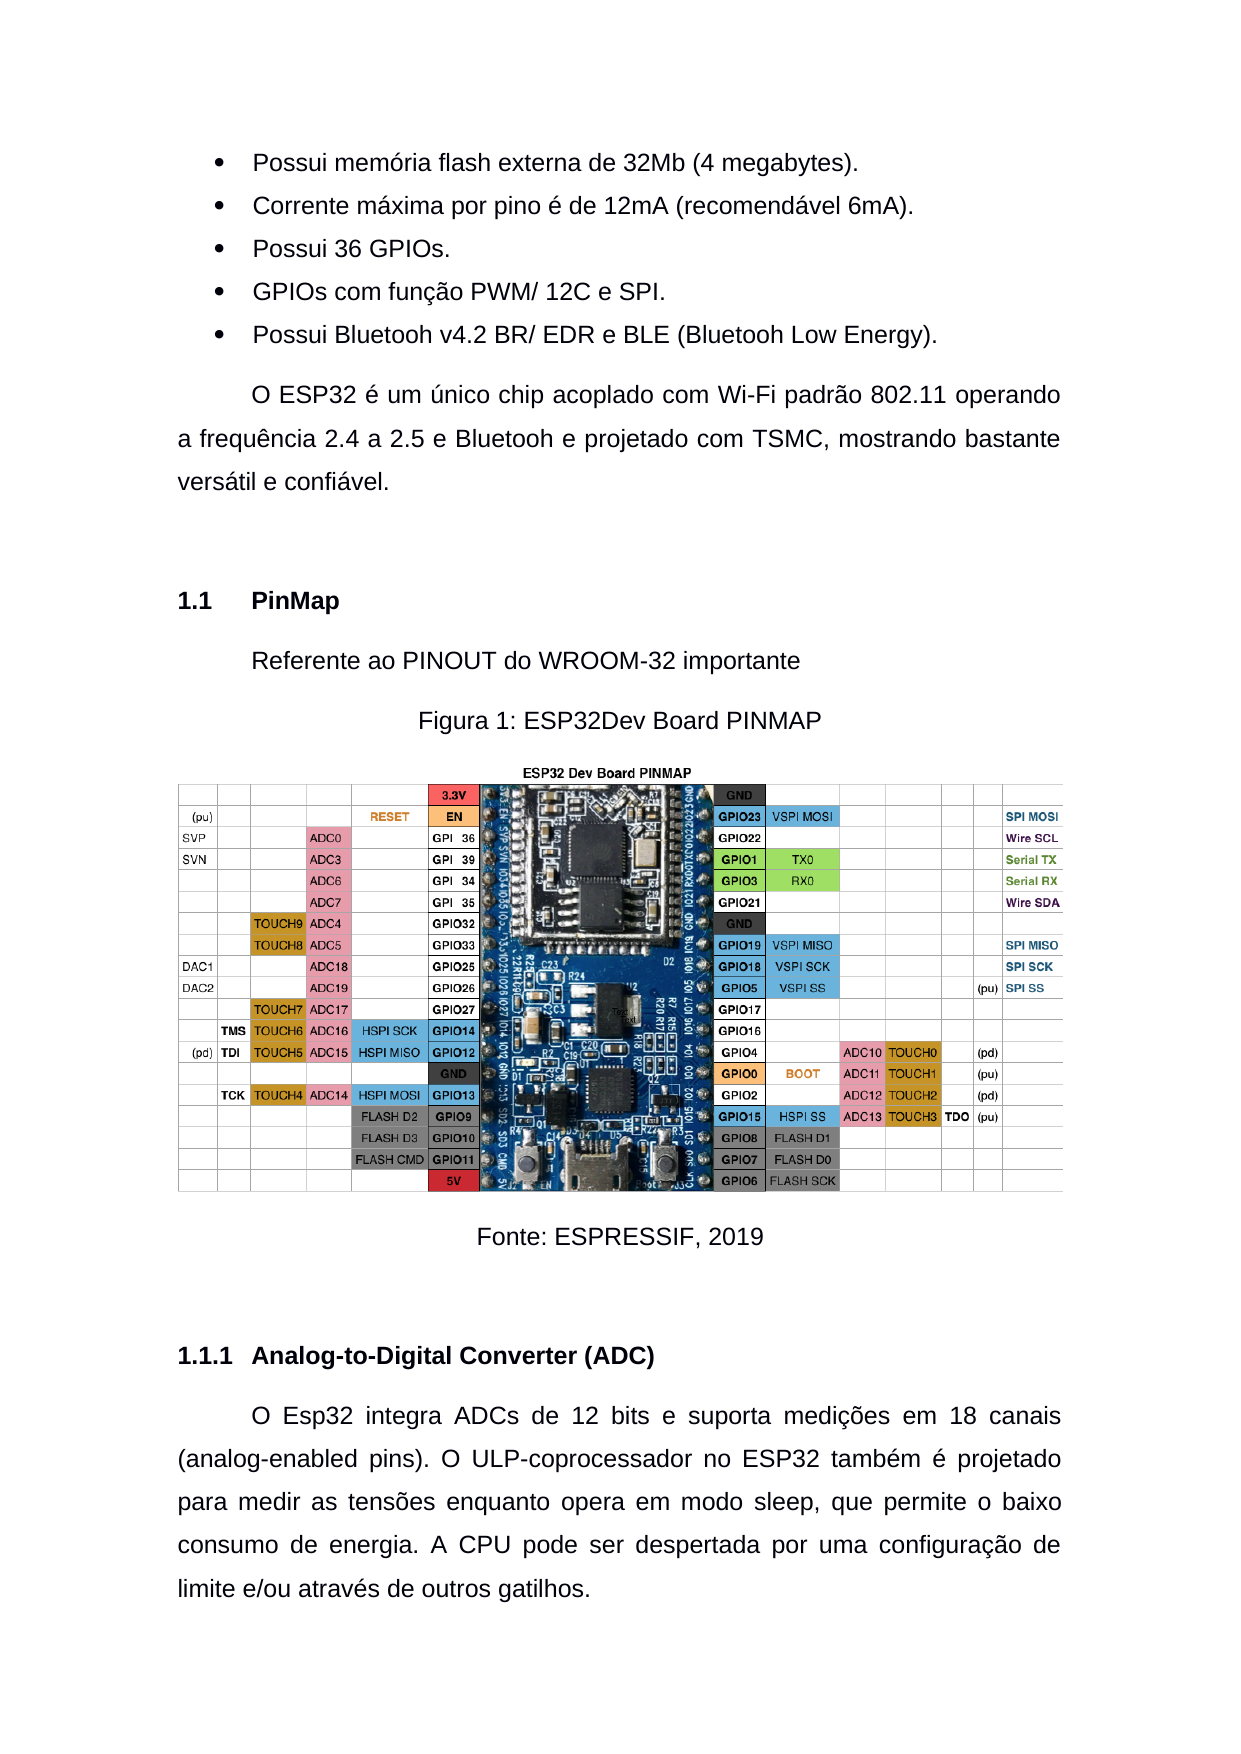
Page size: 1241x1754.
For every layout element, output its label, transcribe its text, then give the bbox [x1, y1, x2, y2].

text Figura 1: ESP32Dev Board PINMAP [177, 706, 1063, 734]
list Possui memória flash externa de 32Mb (4 megabytes). [215, 148, 1063, 176]
text Fonte: ESPRESSIF, 2019 [177, 1222, 1063, 1251]
text 1.1 PinMap [177, 586, 1063, 615]
list Corrente máxima por pino é de 12mA (recomendável 6mA). [215, 191, 1063, 220]
picture [177, 765, 1063, 1192]
text 1.1.1 Analog-to-Digital Converter (ADC) [177, 1341, 1063, 1370]
text Referente ao PINOUT do WROOM-32 importante [177, 646, 1063, 675]
text O ESP32 é um único chip acoplado com Wi-Fi padrão 802.11 operando a frequência 2.4 a 2.5 e Bluetooh e projetado com TSMC, mostrando bastante versátil e confiável. [177, 380, 1063, 495]
list GPIOs com função PWM/ 12C e SPI. [215, 277, 1063, 306]
list Possui 36 GPIOs. [215, 234, 1063, 263]
list Possui Bluetooh v4.2 BR/ EDR e BLE (Bluetooh Low Energy). [215, 321, 1063, 349]
text O Esp32 integra ADCs de 12 bits e suporta medições em 18 canais (analog-enabled pins). O ULP-coprocessador no ESP32 também é projetado para medir as tensões enquanto opera em modo sleep, que permite o baixo consumo de energia. A CPU pode ser despertada por uma configuração de limite e/ou através de outros gatilhos. [177, 1401, 1063, 1602]
